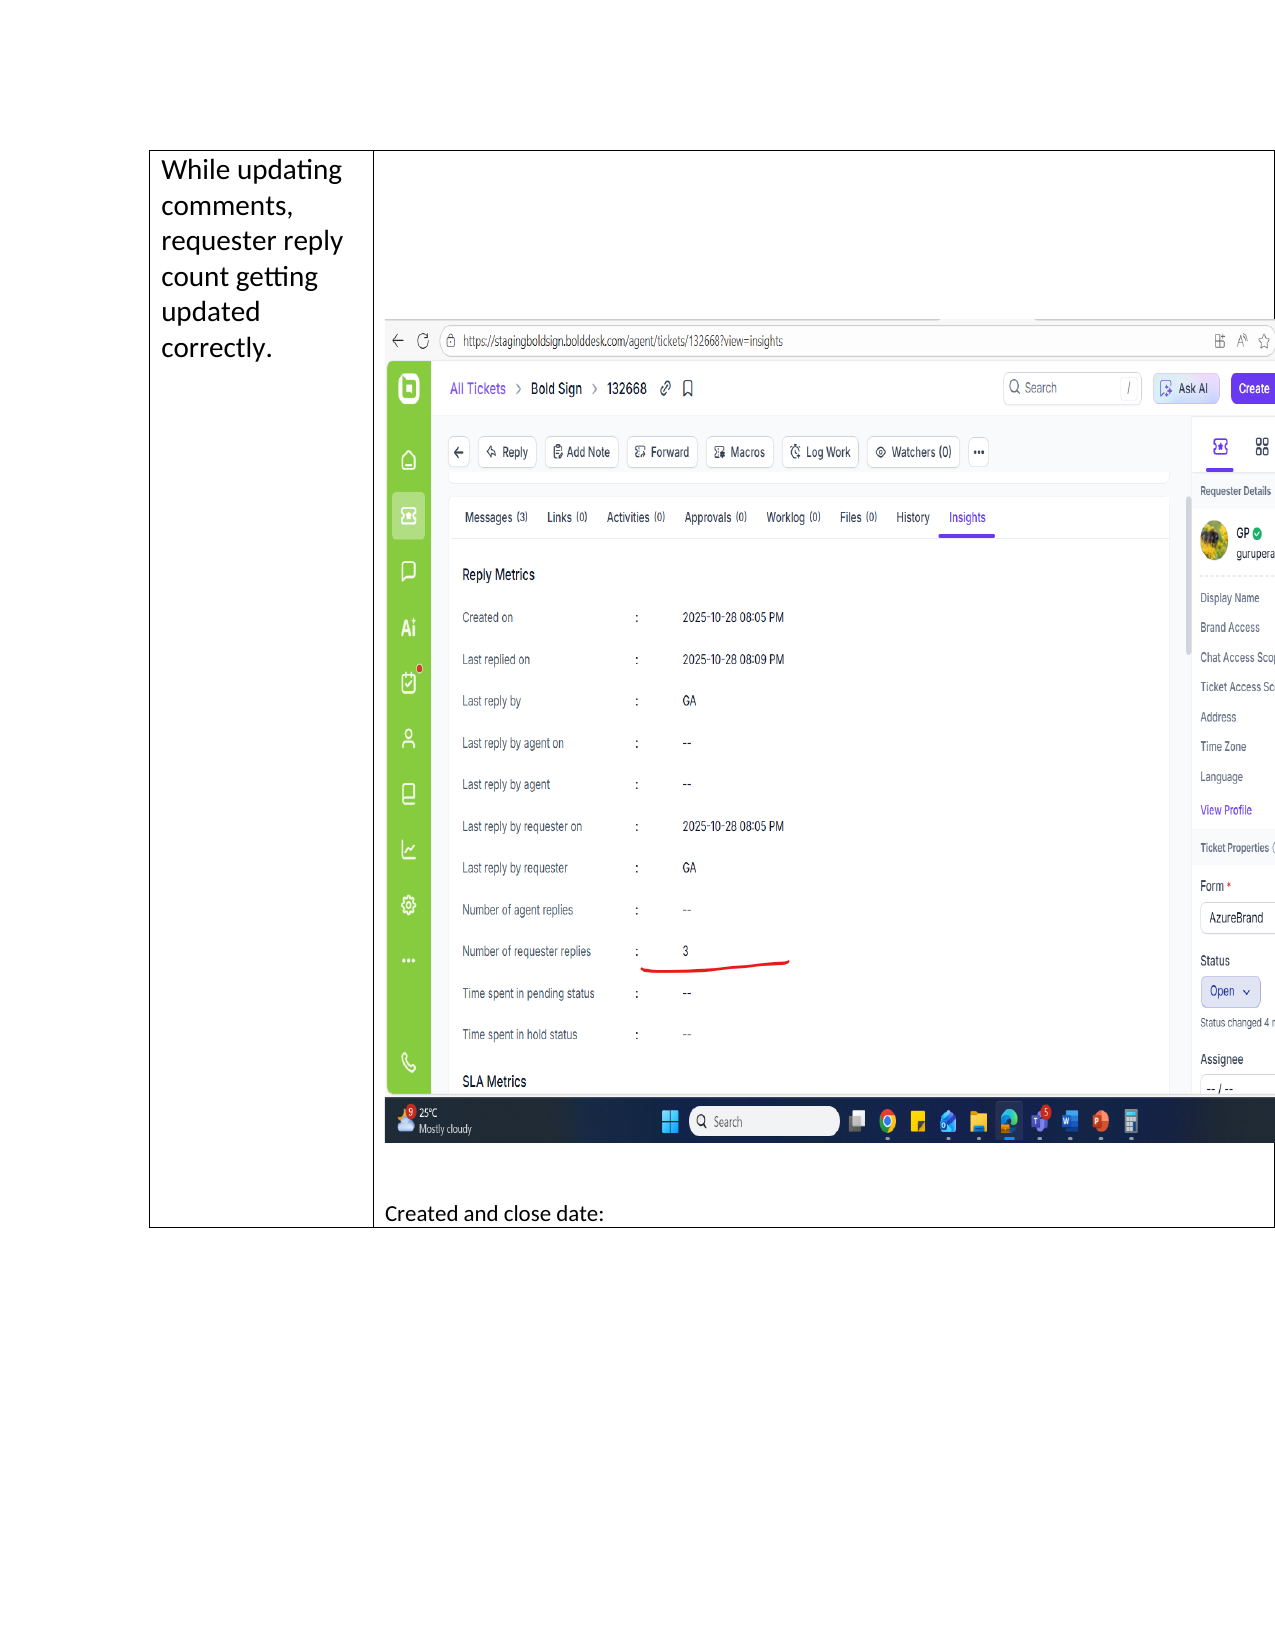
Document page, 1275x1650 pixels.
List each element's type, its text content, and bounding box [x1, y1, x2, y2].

table_cell While updating comments, requester reply count getting updated correctly. [150, 151, 373, 1227]
table_cell Created and close date: Time difference ensured in Insights tab: Status changed to – Solved: Ticket closed time: [374, 151, 1274, 1227]
